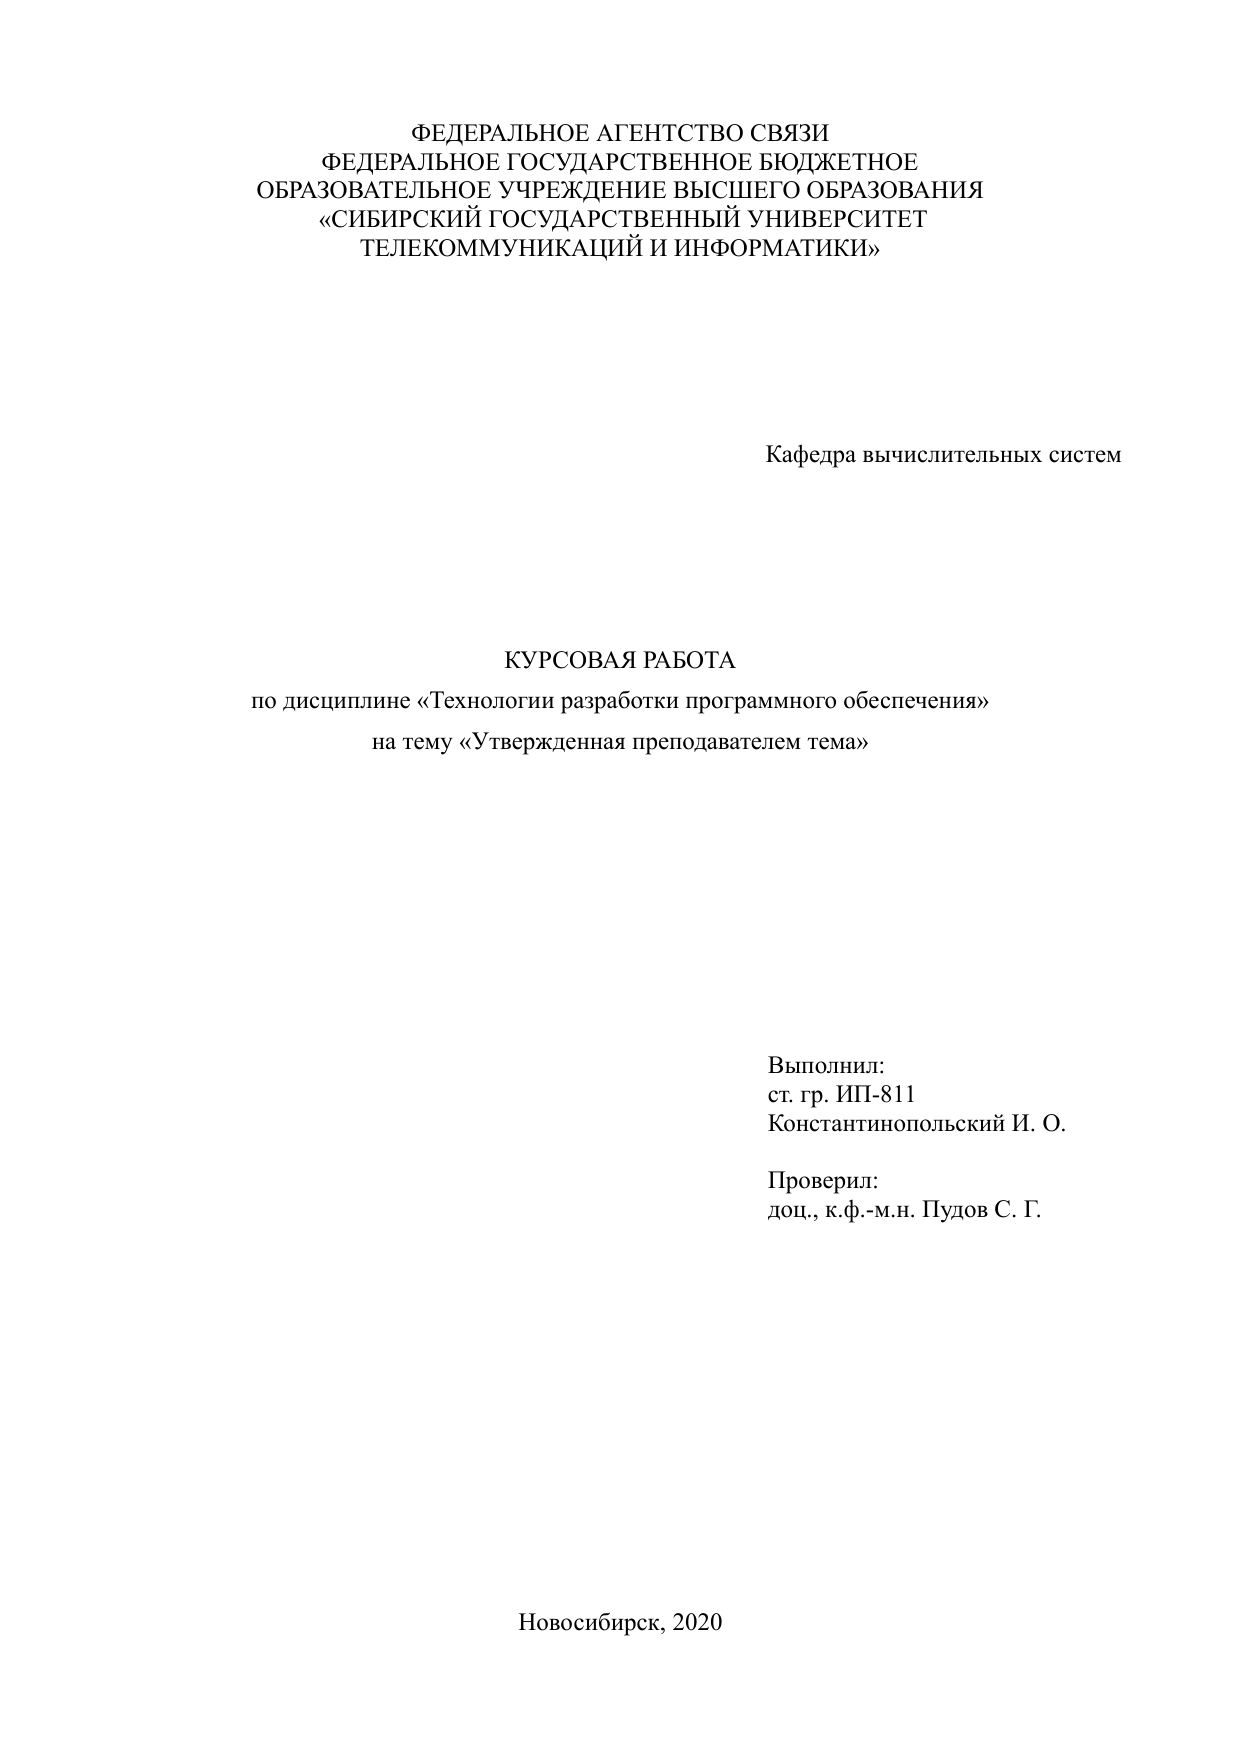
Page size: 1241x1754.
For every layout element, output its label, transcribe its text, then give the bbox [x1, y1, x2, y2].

text по дисциплине «Технологии разработки программного обеспечения» [118, 686, 1122, 714]
text Кафедра вычислительных систем [118, 439, 1122, 468]
text Константинопольский И. О. [118, 1108, 1122, 1136]
text Курсовая работа [118, 645, 1122, 674]
text ст. гр. ИП-811 [118, 1079, 1122, 1108]
text доц., к.ф.-м.н. Пудов С. Г. [118, 1194, 1122, 1223]
text Проверил: [118, 1165, 1122, 1194]
text Выполнил: [118, 1050, 1122, 1079]
text на тему «Утвержденная преподавателем тема» [118, 726, 1122, 755]
text Федеральное агентство связи Федеральное государственное бюджетное образовательное учреждение высшего образования «Сибирский государственный университет телекоммуникаций и информатики» [118, 118, 1122, 262]
